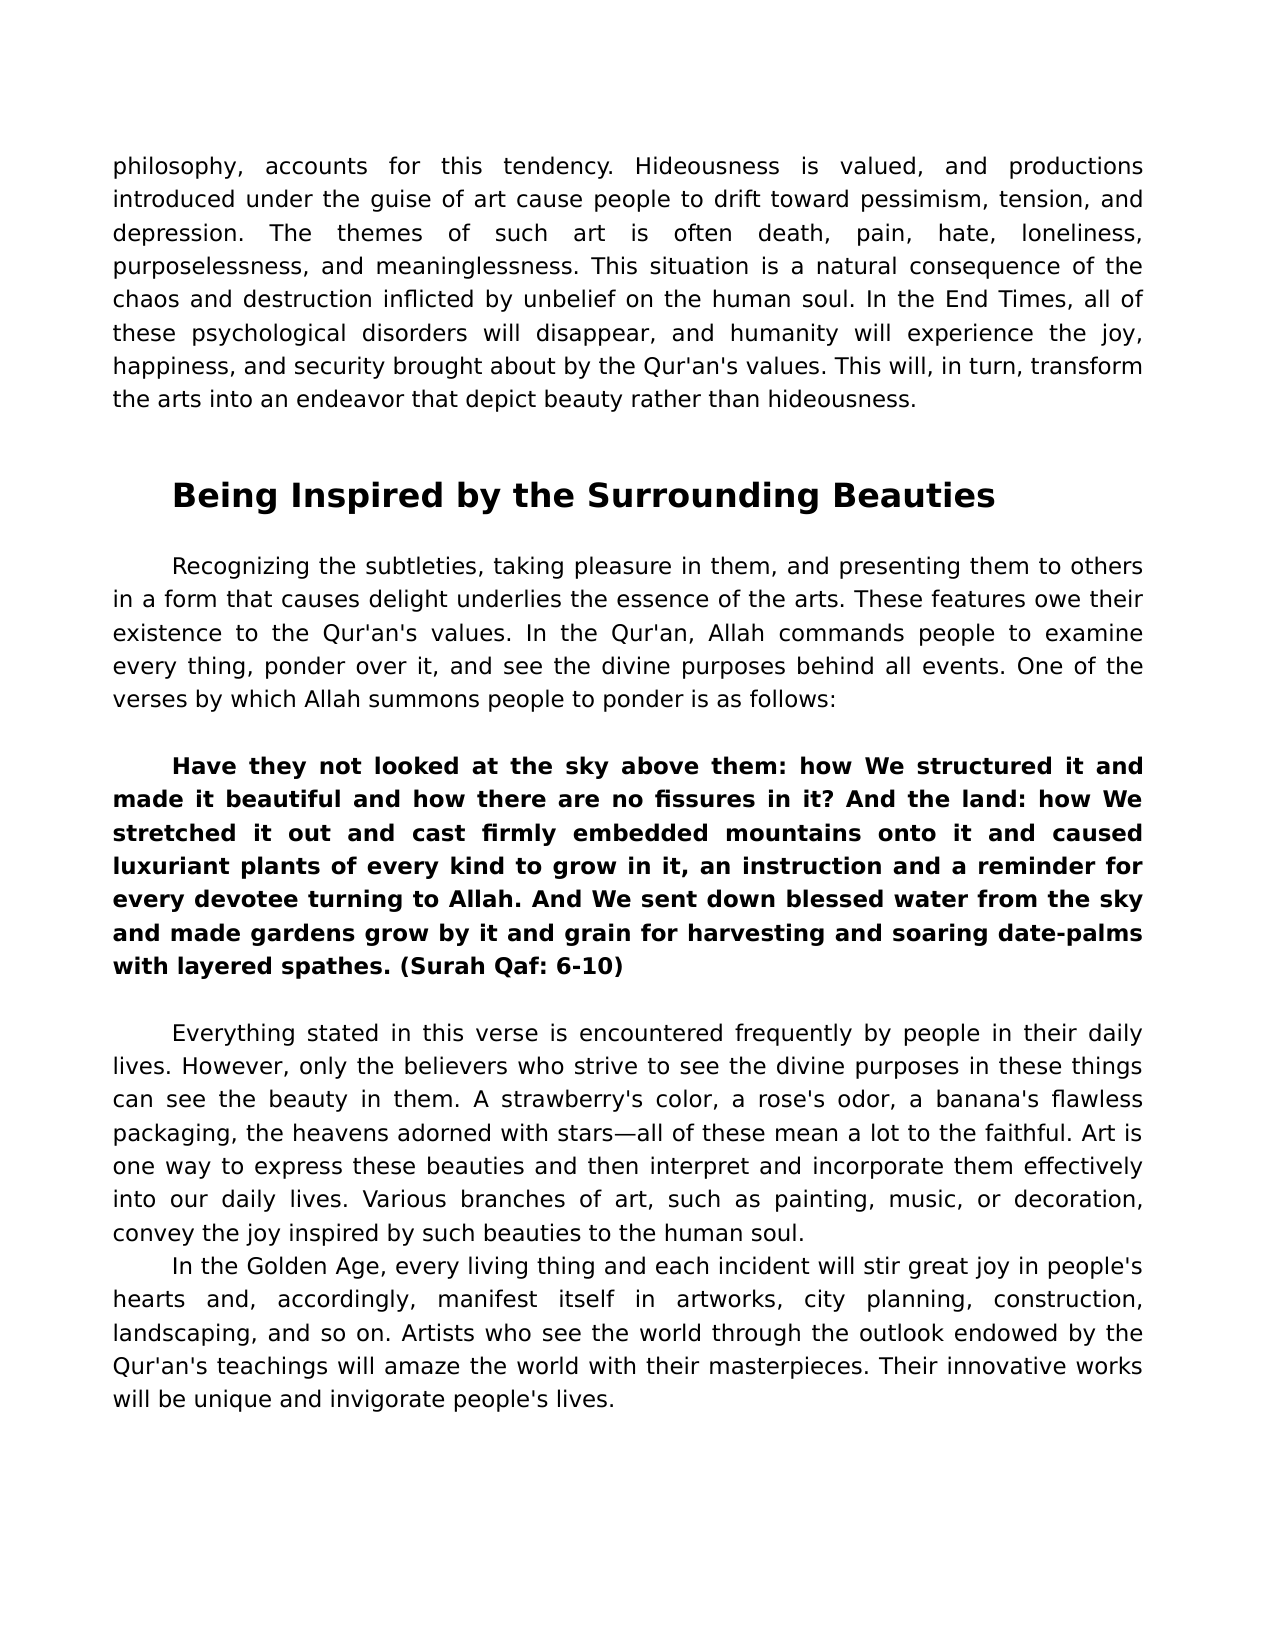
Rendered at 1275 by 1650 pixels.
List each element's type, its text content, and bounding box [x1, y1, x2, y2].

text Have they not looked at the sky above them: how We structured it and made it beautiful and how there are no fissures in it? And the land: how We stretched it out and cast firmly embedded mountains onto it and caused luxuriant plants of every kind to grow in it, an instruction and a reminder for every devotee turning to Allah. And We sent down blessed water from the sky and made gardens grow by it and grain for harvesting and soaring date-palms with layered spathes. (Surah Qaf: 6-10) [112, 748, 1145, 981]
text philosophy, accounts for this tendency. Hideousness is valued, and productions introduced under the guise of art cause people to drift toward pessimism, tension, and depression. The themes of such art is often death, pain, hate, loneliness, purposelessness, and meaninglessness. This situation is a natural consequence of the chaos and destruction inflicted by unbelief on the human soul. In the End Times, all of these psychological disorders will disappear, and humanity will experience the joy, happiness, and security brought about by the Qur'an's values. This will, in turn, transform the arts into an endeavor that depict beauty rather than hideousness. [112, 148, 1145, 414]
text Being Inspired by the Surrounding Beauties [112, 481, 1145, 514]
text Recognizing the subtleties, taking pleasure in them, and presenting them to others in a form that causes delight underlies the essence of the arts. These features owe their existence to the Qur'an's values. In the Qur'an, Allah commands people to examine every thing, ponder over it, and see the divine purposes behind all events. One of the verses by which Allah summons people to ponder is as follows: [112, 548, 1145, 714]
text In the Golden Age, every living thing and each incident will stir great joy in people's hearts and, accordingly, manifest itself in artworks, city planning, construction, landscaping, and so on. Artists who see the world through the outlook endowed by the Qur'an's teachings will amaze the world with their masterpieces. Their innovative works will be unique and invigorate people's lives. [112, 1248, 1145, 1414]
text Everything stated in this verse is encountered frequently by people in their daily lives. However, only the believers who strive to see the divine purposes in these things can see the beauty in them. A strawberry's color, a rose's odor, a banana's flawless packaging, the heavens adorned with stars—all of these mean a lot to the faithful. Art is one way to express these beauties and then interpret and incorporate them effectively into our daily lives. Various branches of art, such as painting, music, or decoration, convey the joy inspired by such beauties to the human soul. [112, 1014, 1145, 1248]
